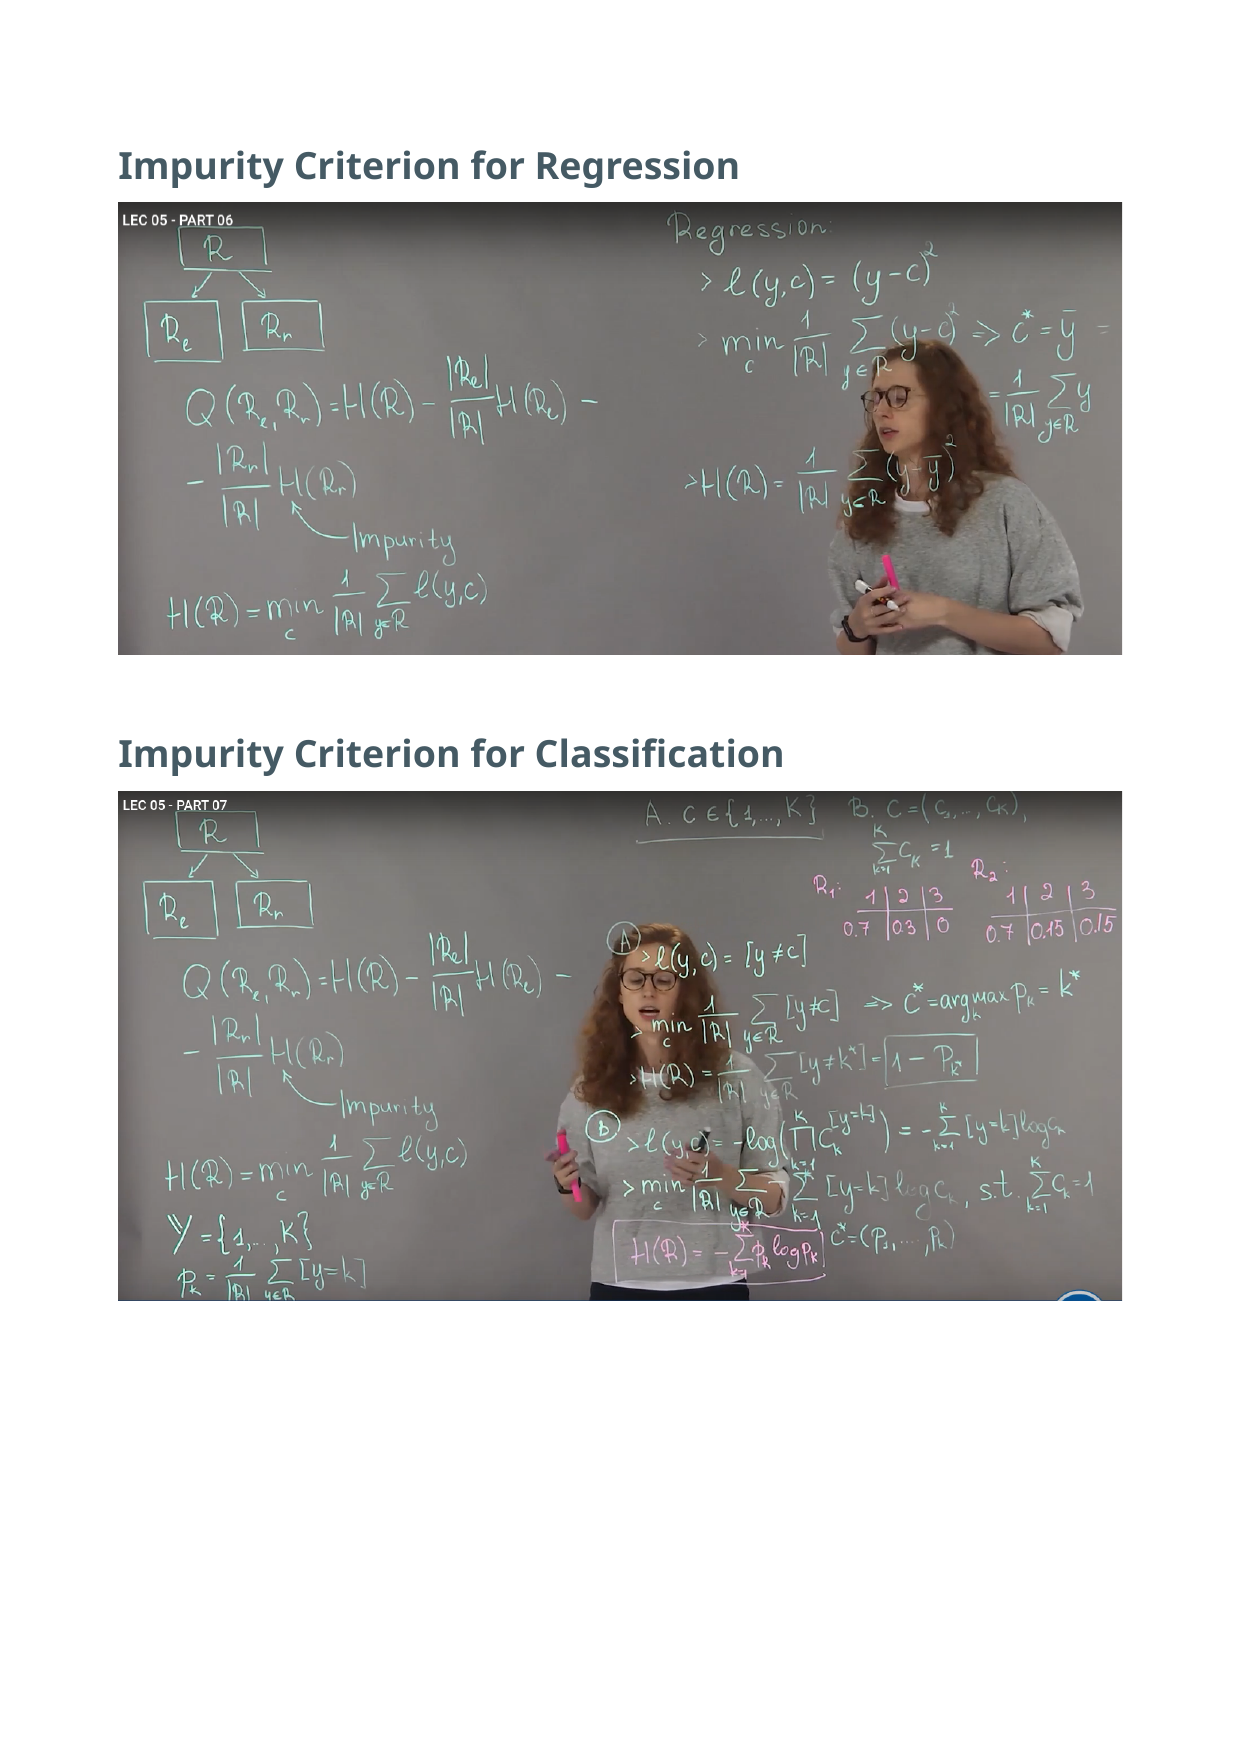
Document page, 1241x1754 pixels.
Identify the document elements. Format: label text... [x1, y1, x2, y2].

picture [118, 202, 1123, 655]
subtitle Impurity Criterion for Regression [118, 139, 1122, 190]
picture [118, 791, 1123, 1301]
subtitle Impurity Criterion for Classification [118, 727, 1122, 778]
